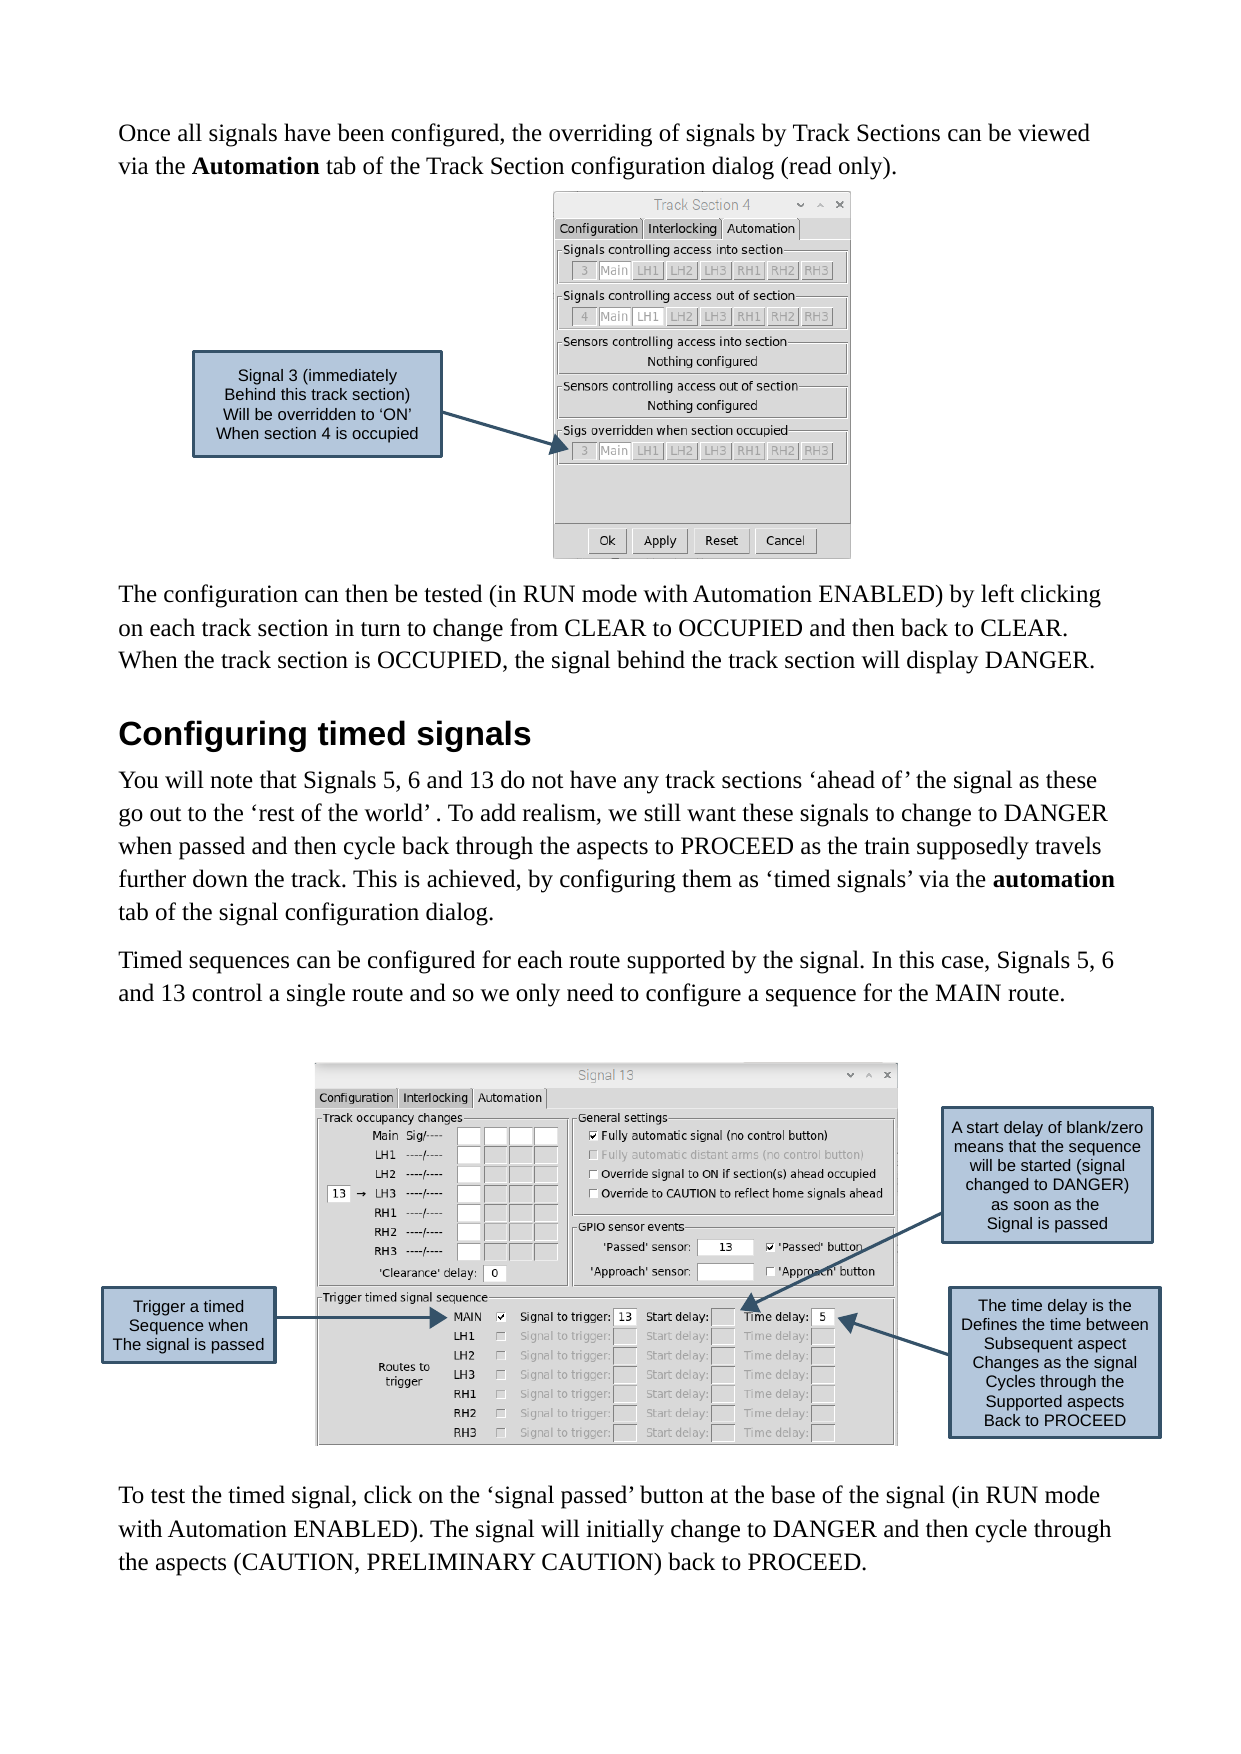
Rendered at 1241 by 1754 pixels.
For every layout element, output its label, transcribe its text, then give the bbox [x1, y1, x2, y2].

text Timed sequences can be configured for each route supported by the signal. In this case, Signals 5, 6 and 13 control a single route and so we only need to configure a sequence for the MAIN route. [118, 945, 1122, 1007]
text You will note that Signals 5, 6 and 13 do not have any track sections ‘ahead of’ the signal as these go out to the ‘rest of the world’ . To add realism, we still want these signals to change to DANGER when passed and then cycle back through the aspects to PROCEED as the train supposedly travels further down the track. This is achieved, by configuring them as ‘timed signals’ via the automation tab of the signal configuration dialog. [118, 765, 1122, 926]
picture [553, 191, 851, 559]
text To test the timed signal, click on the ‘signal passed’ button at the base of the signal (in RUN mode with Automation ENABLED). The signal will initially change to DANGER and then cycle through the aspects (CAUTION, PRELIMINARY CAUTION) back to PROCEED. [118, 1481, 1122, 1575]
subtitle Configuring timed signals [118, 714, 1122, 753]
picture [314, 1062, 898, 1446]
text Once all signals have been configured, the overriding of signals by Track Sections can be viewed via the Automation tab of the Track Section configuration dialog (read only). [118, 118, 1122, 180]
text The configuration can then be tested (in RUN mode with Automation ENABLED) by left clicking on each track section in turn to change from CLEAR to OCCUPIED and then back to CLEAR. When the track section is OCCUPIED, the signal behind the track section will display DANGER. [118, 579, 1122, 674]
